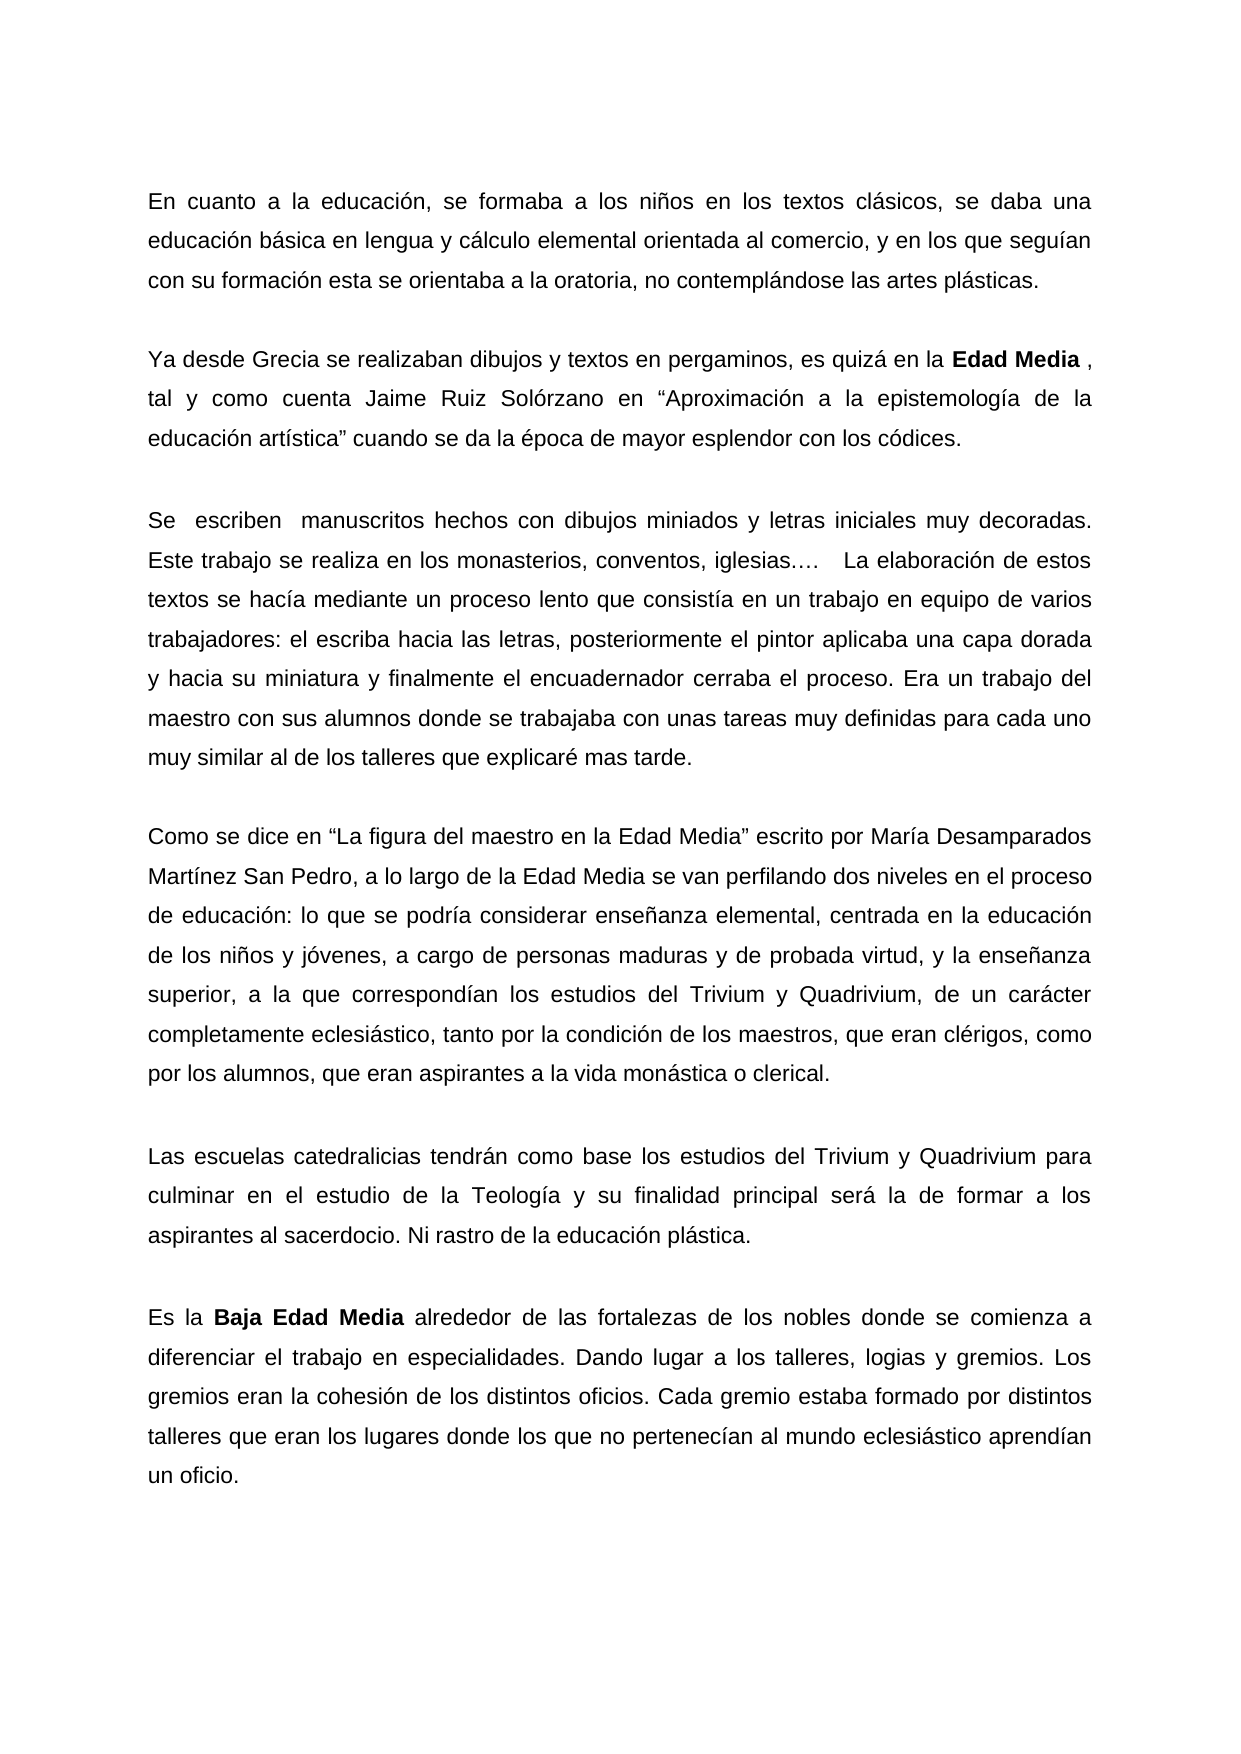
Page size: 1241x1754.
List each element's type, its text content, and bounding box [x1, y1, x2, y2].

text Como se dice en “La figura del maestro en la Edad Media” escrito por María Desamparados Martínez San Pedro, a lo largo de la Edad Media se van perfilando dos niveles en el proceso de educación: lo que se podría considerar enseñanza elemental, centrada en la educación de los niños y jóvenes, a cargo de personas maduras y de probada virtud, y la enseñanza superior, a la que correspondían los estudios del Trivium y Quadrivium, de un carácter completamente eclesiástico, tanto por la condición de los maestros, que eran clérigos, como por los alumnos, que eran aspirantes a la vida monástica o clerical. [148, 823, 1093, 1087]
text Ya desde Grecia se realizaban dibujos y textos en pergaminos, es quizá en la Edad Media , tal y como cuenta Jaime Ruiz Solórzano en “Aproximación a la epistemología de la educación artística” cuando se da la época de mayor esplendor con los códices. [148, 346, 1093, 451]
text Las escuelas catedralicias tendrán como base los estudios del Trivium y Quadrivium para culminar en el estudio de la Teología y su finalidad principal será la de formar a los aspirantes al sacerdocio. Ni rastro de la educación plástica. [148, 1143, 1093, 1248]
text Se escriben manuscritos hechos con dibujos miniados y letras iniciales muy decoradas. Este trabajo se realiza en los monasterios, conventos, iglesias.… La elaboración de estos textos se hacía mediante un proceso lento que consistía en un trabajo en equipo de varios trabajadores: el escriba hacia las letras, posteriormente el pintor aplicaba una capa dorada y hacia su miniatura y finalmente el encuadernador cerraba el proceso. Era un trabajo del maestro con sus alumnos donde se trabajaba con unas tareas muy definidas para cada uno muy similar al de los talleres que explicaré mas tarde. [148, 507, 1093, 771]
text En cuanto a la educación, se formaba a los niños en los textos clásicos, se daba una educación básica en lengua y cálculo elemental orientada al comercio, y en los que seguían con su formación esta se orientaba a la oratoria, no contemplándose las artes plásticas. [148, 188, 1093, 293]
text Es la Baja Edad Media alrededor de las fortalezas de los nobles donde se comienza a diferenciar el trabajo en especialidades. Dando lugar a los talleres, logias y gremios. Los gremios eran la cohesión de los distintos oficios. Cada gremio estaba formado por distintos talleres que eran los lugares donde los que no pertenecían al mundo eclesiástico aprendían un oficio. [148, 1304, 1093, 1489]
